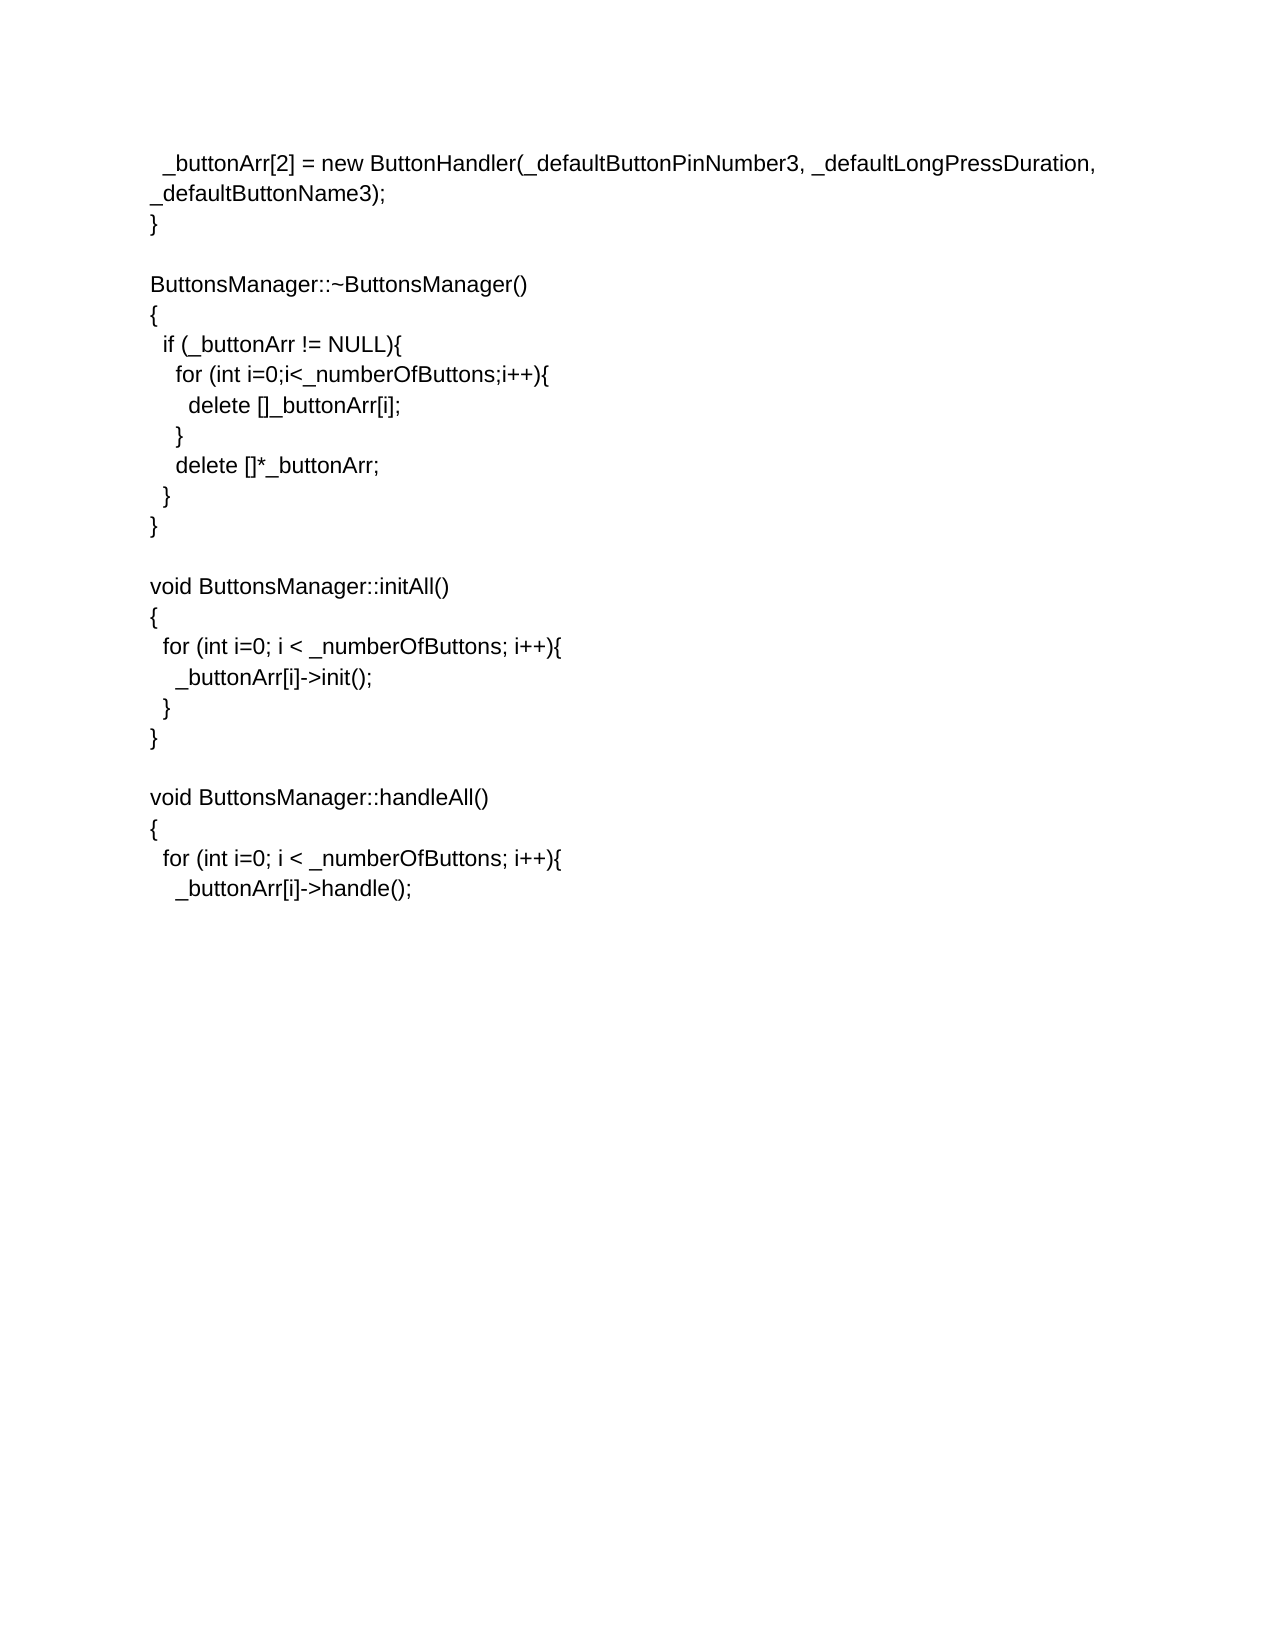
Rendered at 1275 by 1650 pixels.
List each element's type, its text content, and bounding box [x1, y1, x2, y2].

text _buttonArr[i]->init(); [150, 663, 1125, 690]
text { [150, 603, 1125, 629]
text if (_buttonArr != NULL){ [150, 331, 1125, 358]
text } [150, 210, 1125, 237]
text } [150, 482, 1125, 509]
text for (int i=0;i<_numberOfButtons;i++){ [150, 361, 1125, 388]
text delete []*_buttonArr; [150, 452, 1125, 478]
text void ButtonsManager::handleAll() [150, 784, 1125, 811]
text } [150, 724, 1125, 750]
text } [150, 694, 1125, 720]
text { [150, 814, 1125, 841]
text _buttonArr[2] = new ButtonHandler(_defaultButtonPinNumber3, _defaultLongPressDuration, _defaultButtonName3); [150, 150, 1125, 207]
text delete []_buttonArr[i]; [150, 392, 1125, 418]
text for (int i=0; i < _numberOfButtons; i++){ [150, 845, 1125, 871]
text } [150, 512, 1125, 539]
text { [150, 301, 1125, 327]
text for (int i=0; i < _numberOfButtons; i++){ [150, 633, 1125, 660]
text _buttonArr[i]->handle(); [150, 875, 1125, 901]
text ButtonsManager::~ButtonsManager() [150, 271, 1125, 297]
text } [150, 422, 1125, 448]
text void ButtonsManager::initAll() [150, 573, 1125, 599]
